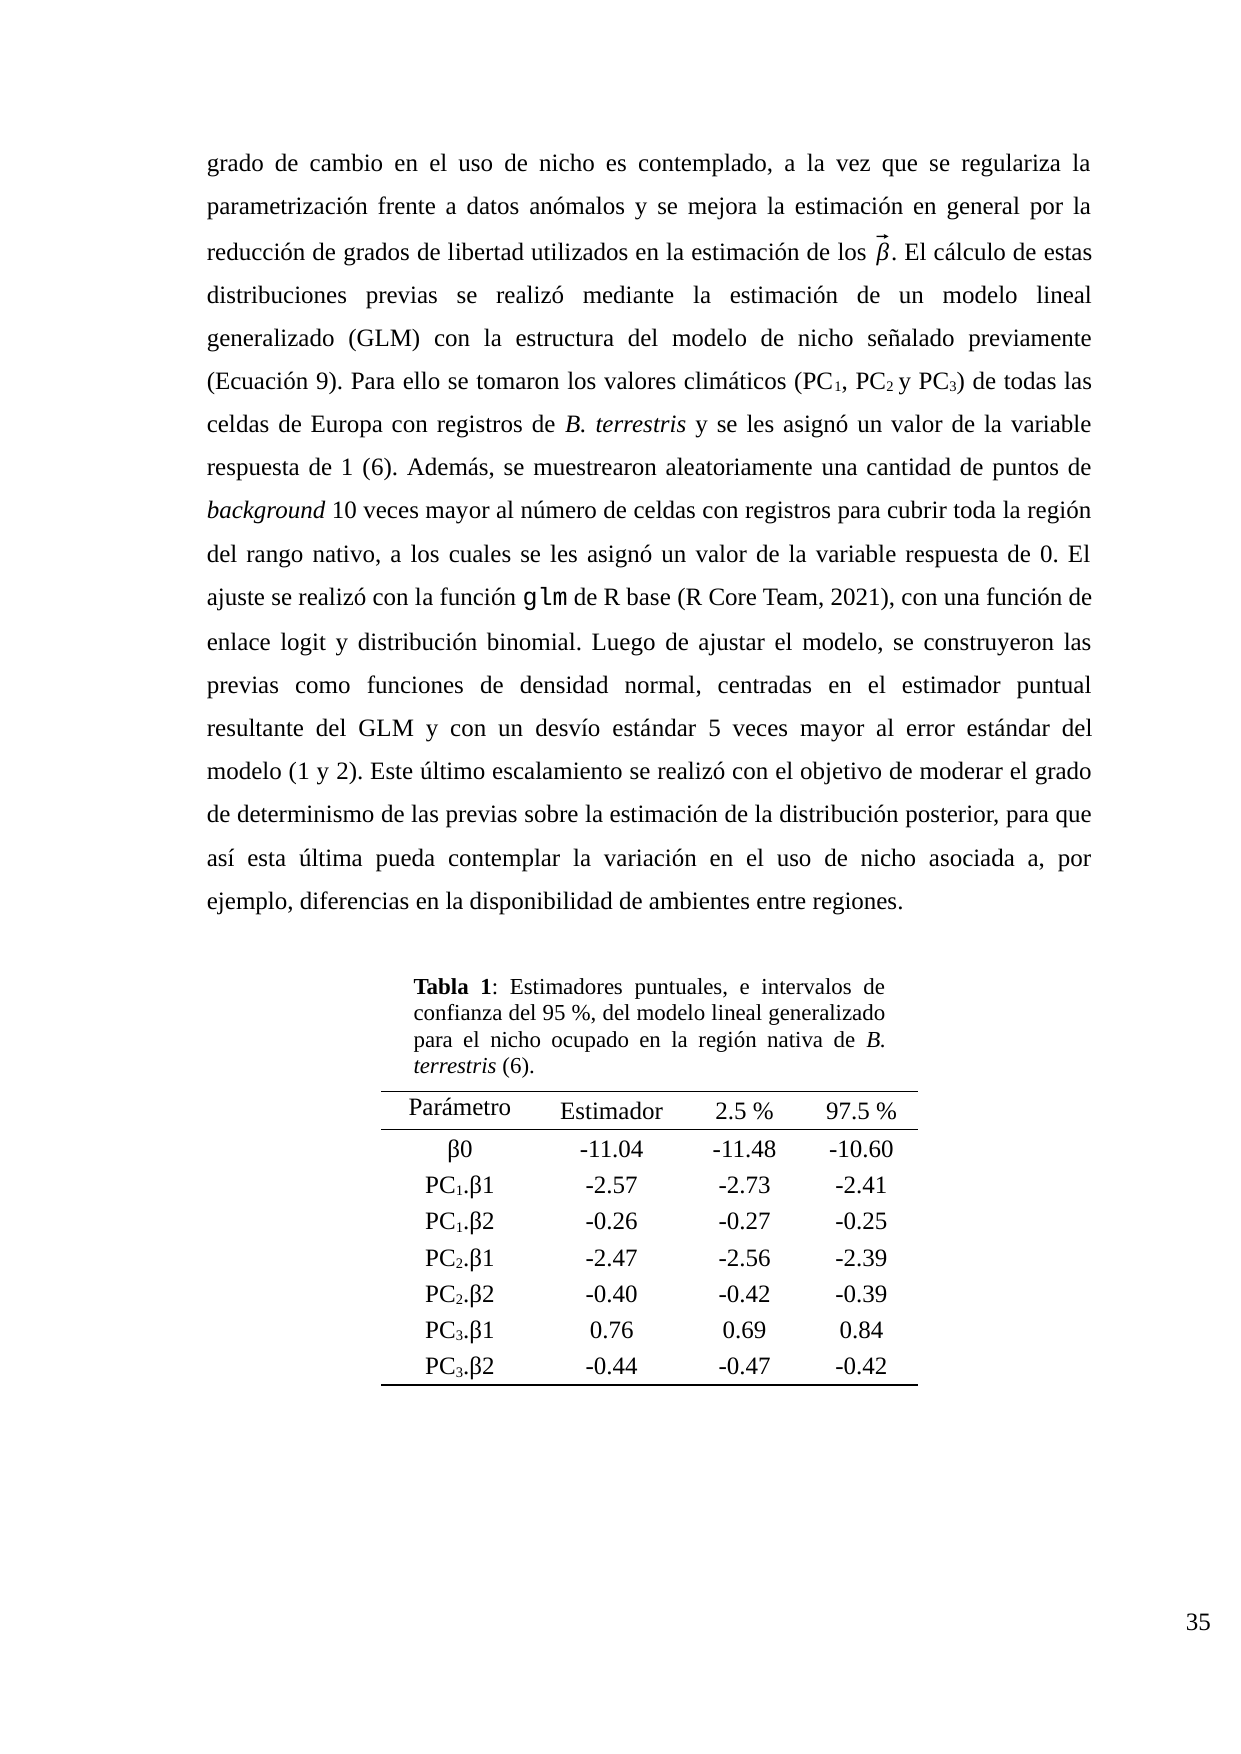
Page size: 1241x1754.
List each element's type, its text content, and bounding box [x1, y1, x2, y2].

table_cell 0.69 [685, 1311, 804, 1348]
table_cell -10.60 [804, 1130, 918, 1166]
table_cell -0.26 [538, 1203, 684, 1239]
table_header Parámetro [381, 1092, 538, 1129]
table_cell -0.47 [685, 1348, 804, 1384]
table_cell PC3.β1 [381, 1311, 538, 1348]
table_header 97.5 % [804, 1092, 918, 1129]
text Tabla 1: Estimadores puntuales, e intervalos de confianza del 95 %, del modelo lineal generalizado para el nicho ocupado en la región nativa de B. terrestris (Figura 6). [413, 973, 886, 1078]
table_cell -0.42 [804, 1348, 918, 1384]
table_cell -2.57 [538, 1166, 684, 1203]
table_cell -2.73 [685, 1166, 804, 1203]
table_header 2.5 % [685, 1092, 804, 1129]
table_cell -0.44 [538, 1348, 684, 1384]
table_cell -11.04 [538, 1130, 684, 1166]
table_cell 0.76 [538, 1311, 684, 1348]
table_cell 0.84 [804, 1311, 918, 1348]
table_header Estimador [538, 1092, 684, 1129]
table_cell -2.47 [538, 1239, 684, 1275]
table_cell -0.25 [804, 1203, 918, 1239]
table_cell PC2.β1 [381, 1239, 538, 1275]
table_cell -2.39 [804, 1239, 918, 1275]
table_cell PC1.β1 [381, 1166, 538, 1203]
table_cell -2.56 [685, 1239, 804, 1275]
table_cell -0.27 [685, 1203, 804, 1239]
table_cell PC2.β2 [381, 1275, 538, 1311]
text Teniendo esto en cuenta, se confeccionaron previas levemente informativas para los a partir de los datos de la distribución de origen de B. terrestris. De esta forma, cierto grado de cambio en el uso de nicho es contemplado, a la vez que se regulariza la parametrización frente a datos anómalos y se mejora la estimación en general por la reducción de grados de libertad utilizados en la estimación de los . El cálculo de estas distribuciones previas se realizó mediante la estimación de un modelo lineal generalizado (GLM) con la estructura del modelo de nicho señalado previamente (Ecuación 9). Para ello se tomaron los valores climáticos (PC1, PC2 y PC3) de todas las celdas de Europa con registros de B. terrestris y se les asignó un valor de la variable respuesta de 1 (Figura 6). Además, se muestrearon aleatoriamente una cantidad de puntos de background 10 veces mayor al número de celdas con registros para cubrir toda la región del rango nativo, a los cuales se les asignó un valor de la variable respuesta de 0. El ajuste se realizó con la función glm de R base (R Core Team, 2021), con una función de enlace logit y distribución binomial. Luego de ajustar el modelo, se construyeron las previas como funciones de densidad normal, centradas en el estimador puntual resultante del GLM y con un desvío estándar 5 veces mayor al error estándar del modelo (Tabla 1 y Tabla 2). Este último escalamiento se realizó con el objetivo de moderar el grado de determinismo de las previas sobre la estimación de la distribución posterior, para que así esta última pueda contemplar la variación en el uso de nicho asociada a, por ejemplo, diferencias en la disponibilidad de ambientes entre regiones. [207, 148, 1093, 914]
table_cell PC3.β2 [381, 1348, 538, 1384]
table_cell -0.42 [685, 1275, 804, 1311]
table_cell -11.48 [685, 1130, 804, 1166]
table_cell -0.39 [804, 1275, 918, 1311]
table_cell PC1.β2 [381, 1203, 538, 1239]
table_cell -0.40 [538, 1275, 684, 1311]
table_cell β0 [381, 1130, 538, 1166]
table_cell -2.41 [804, 1166, 918, 1203]
